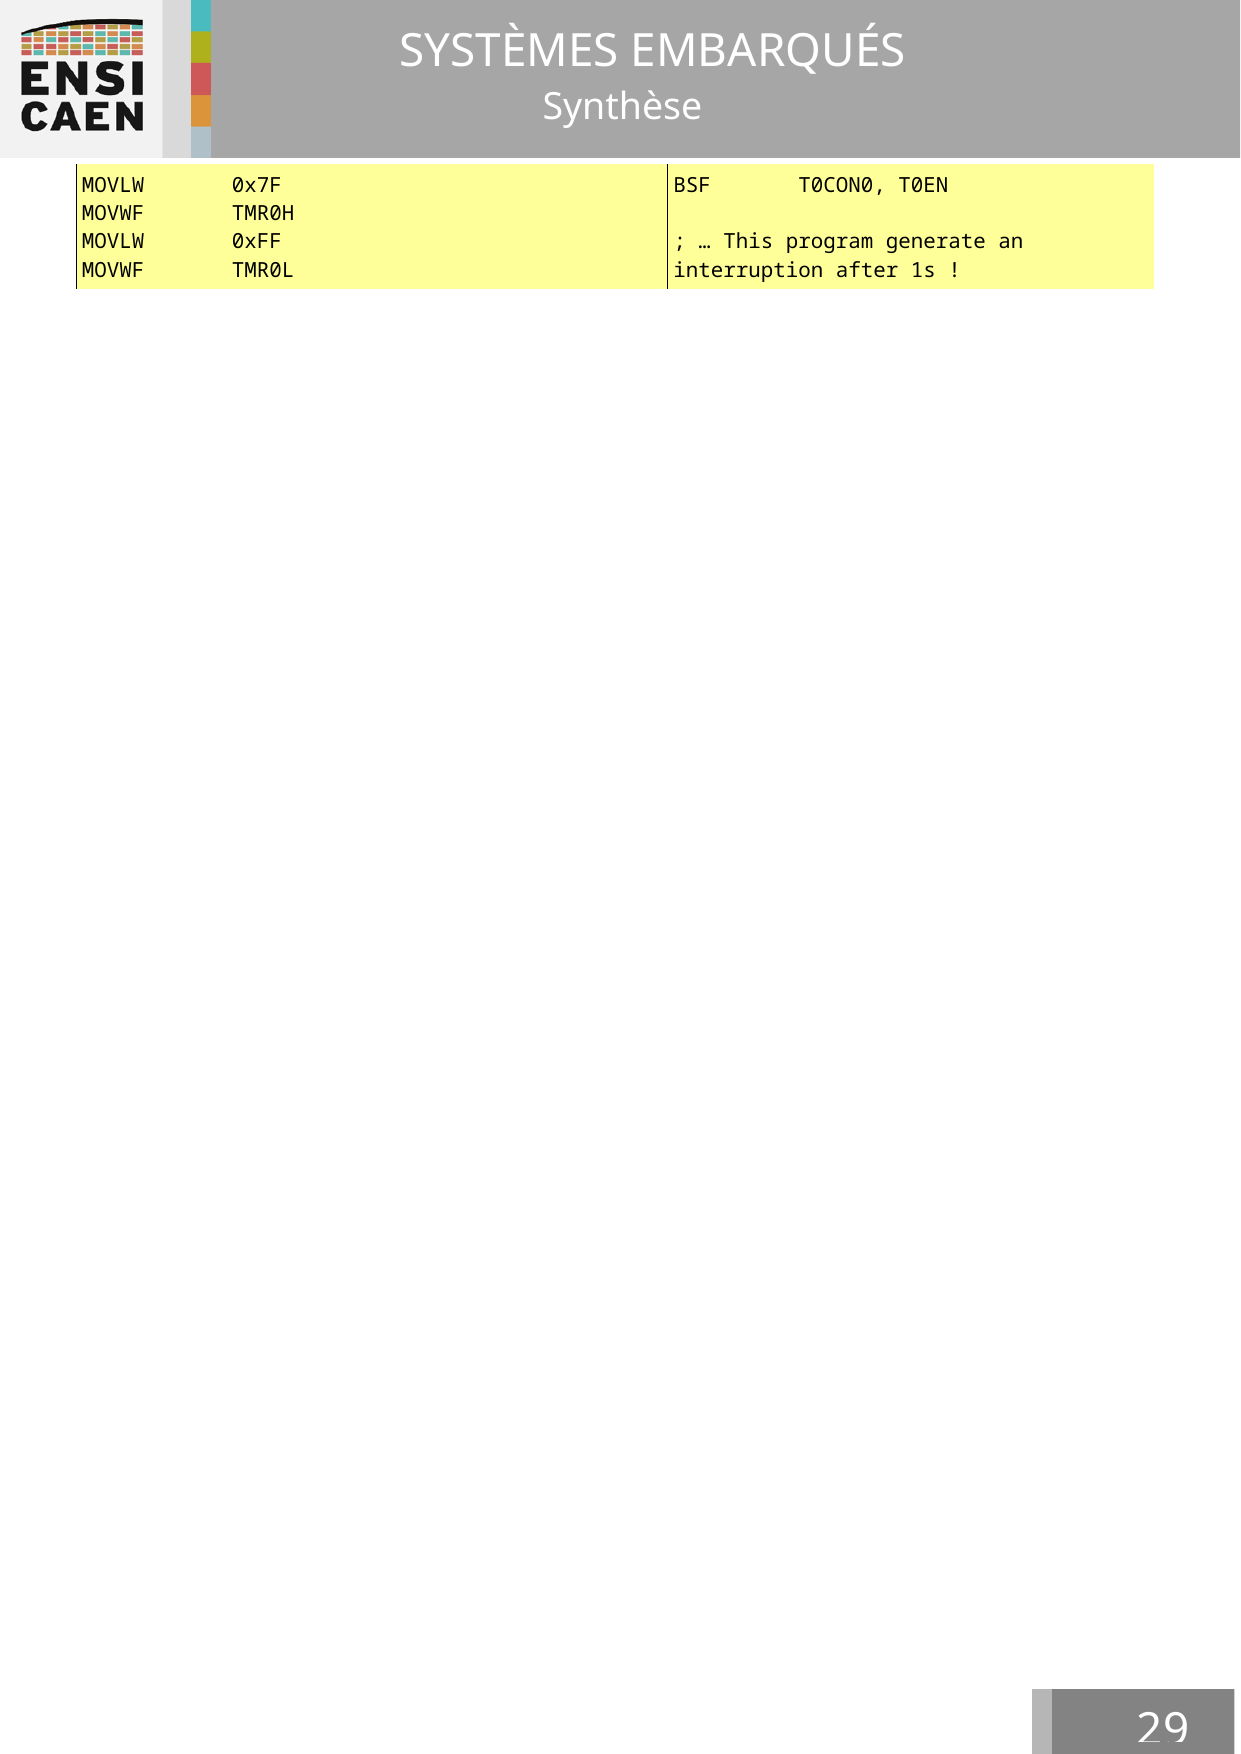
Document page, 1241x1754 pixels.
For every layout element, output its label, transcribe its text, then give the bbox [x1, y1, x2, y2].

picture [1032, 1689, 1235, 1754]
table_header BSF T0CON0, T0EN ; … This program generate an interruption after 1s ! [668, 164, 1154, 289]
picture [0, 0, 1241, 158]
table_header MOVLW 0x7F MOVWF TMR0H MOVLW 0xFF MOVWF TMR0L [77, 164, 667, 289]
